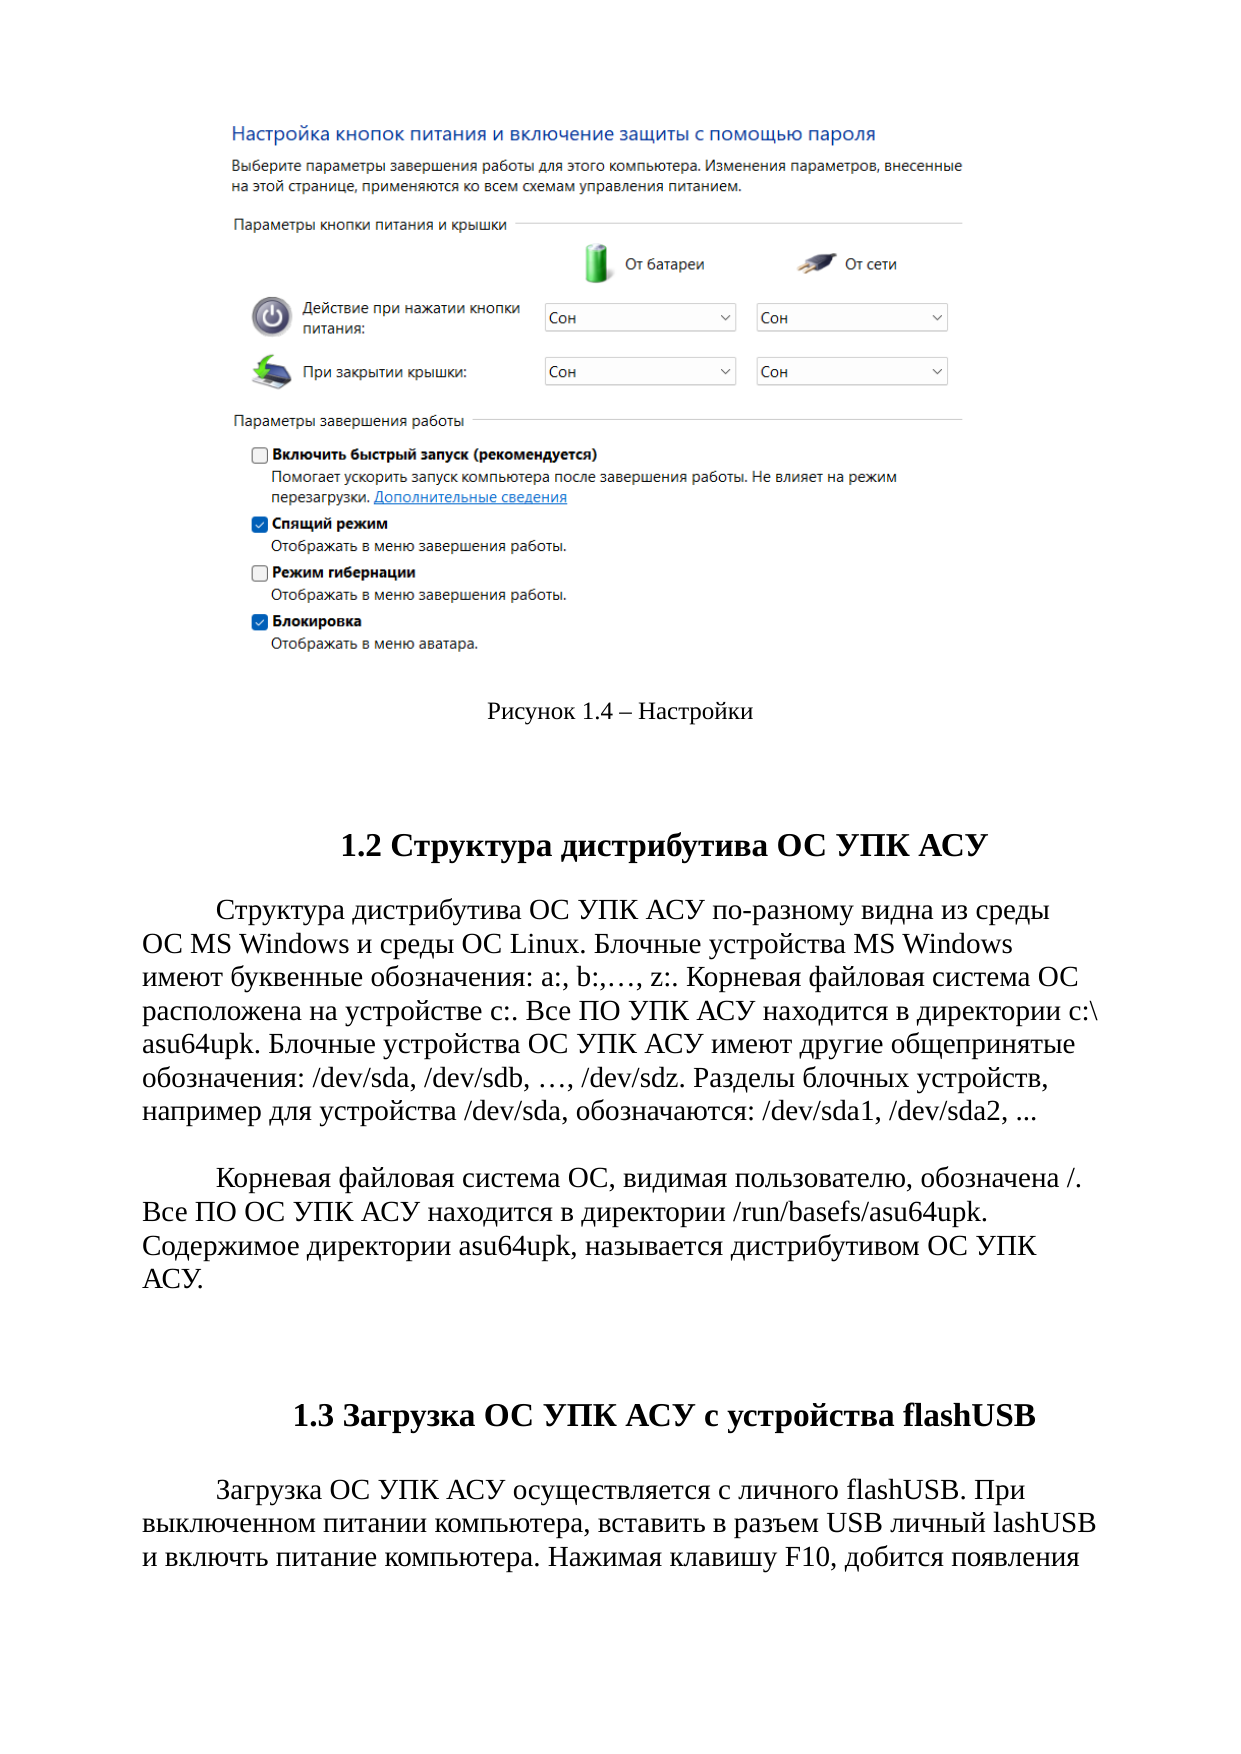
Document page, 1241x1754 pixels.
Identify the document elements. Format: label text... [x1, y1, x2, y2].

text Загрузка ОС УПК АСУ осуществляется с личного flashUSB. При выключенном питании компьютера, вставить в разъем USB личный lashUSB и включть питание компьютера. Нажимая клавишу F10, добится появления [142, 1472, 1098, 1573]
text 1.3 Загрузка ОС УПК АСУ с устройства flashUSB [142, 1395, 1098, 1434]
text Структура дистрибутива ОС УПК АСУ по-разному видна из среды ОС MS Windows и среды ОС Linux. Блочные устройства MS Windows имеют буквенные обозначения: a:, b:,…, z:. Корневая файловая система ОС расположена на устройстве с:. Все ПО УПК АСУ находится в директории c:\asu64upk. Блочные устройства ОС УПК АСУ имеют другие общепринятые обозначения: /dev/sda, /dev/sdb, …, /dev/sdz. Разделы блочных устройств, например для устройства /dev/sda, обозначаются: /dev/sda1, /dev/sda2, ... [142, 892, 1098, 1127]
text Корневая файловая система ОС, видимая пользователю, обозначена /. Все ПО ОС УПК АСУ находится в директории /run/basefs/asu64upk. Содержимое директории asu64upk, называется дистрибутивом ОС УПК АСУ. [142, 1161, 1098, 1295]
text Рисунок 1.4 – Настройки [142, 696, 1098, 724]
text 1.2 Структура дистрибутива ОС УПК АСУ [142, 825, 1098, 863]
picture [215, 118, 1056, 667]
